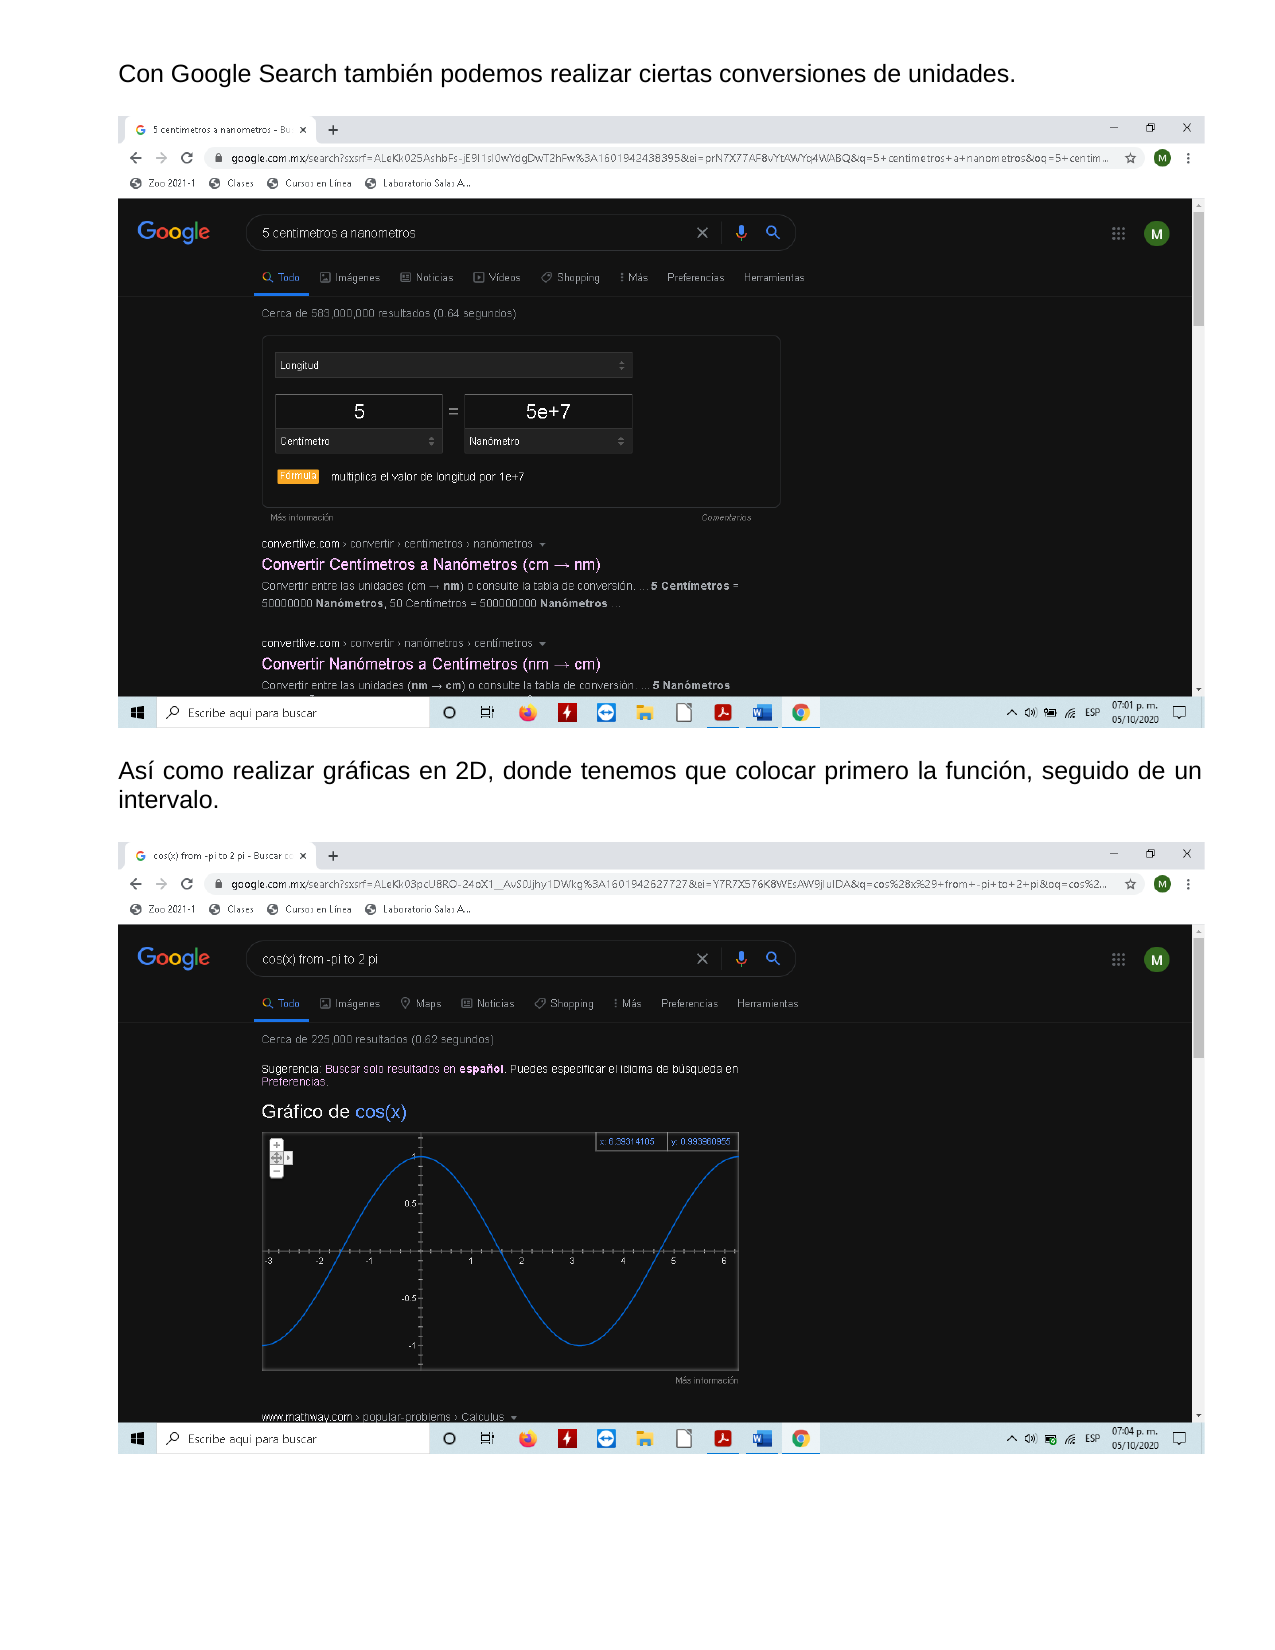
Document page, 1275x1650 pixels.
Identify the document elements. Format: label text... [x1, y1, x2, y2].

text Así como realizar gráficas en 2D, donde tenemos que colocar primero la función, seguido de un intervalo. [118, 756, 1205, 814]
text Con Google Search también podemos realizar ciertas conversiones de unidades. [118, 59, 1205, 88]
